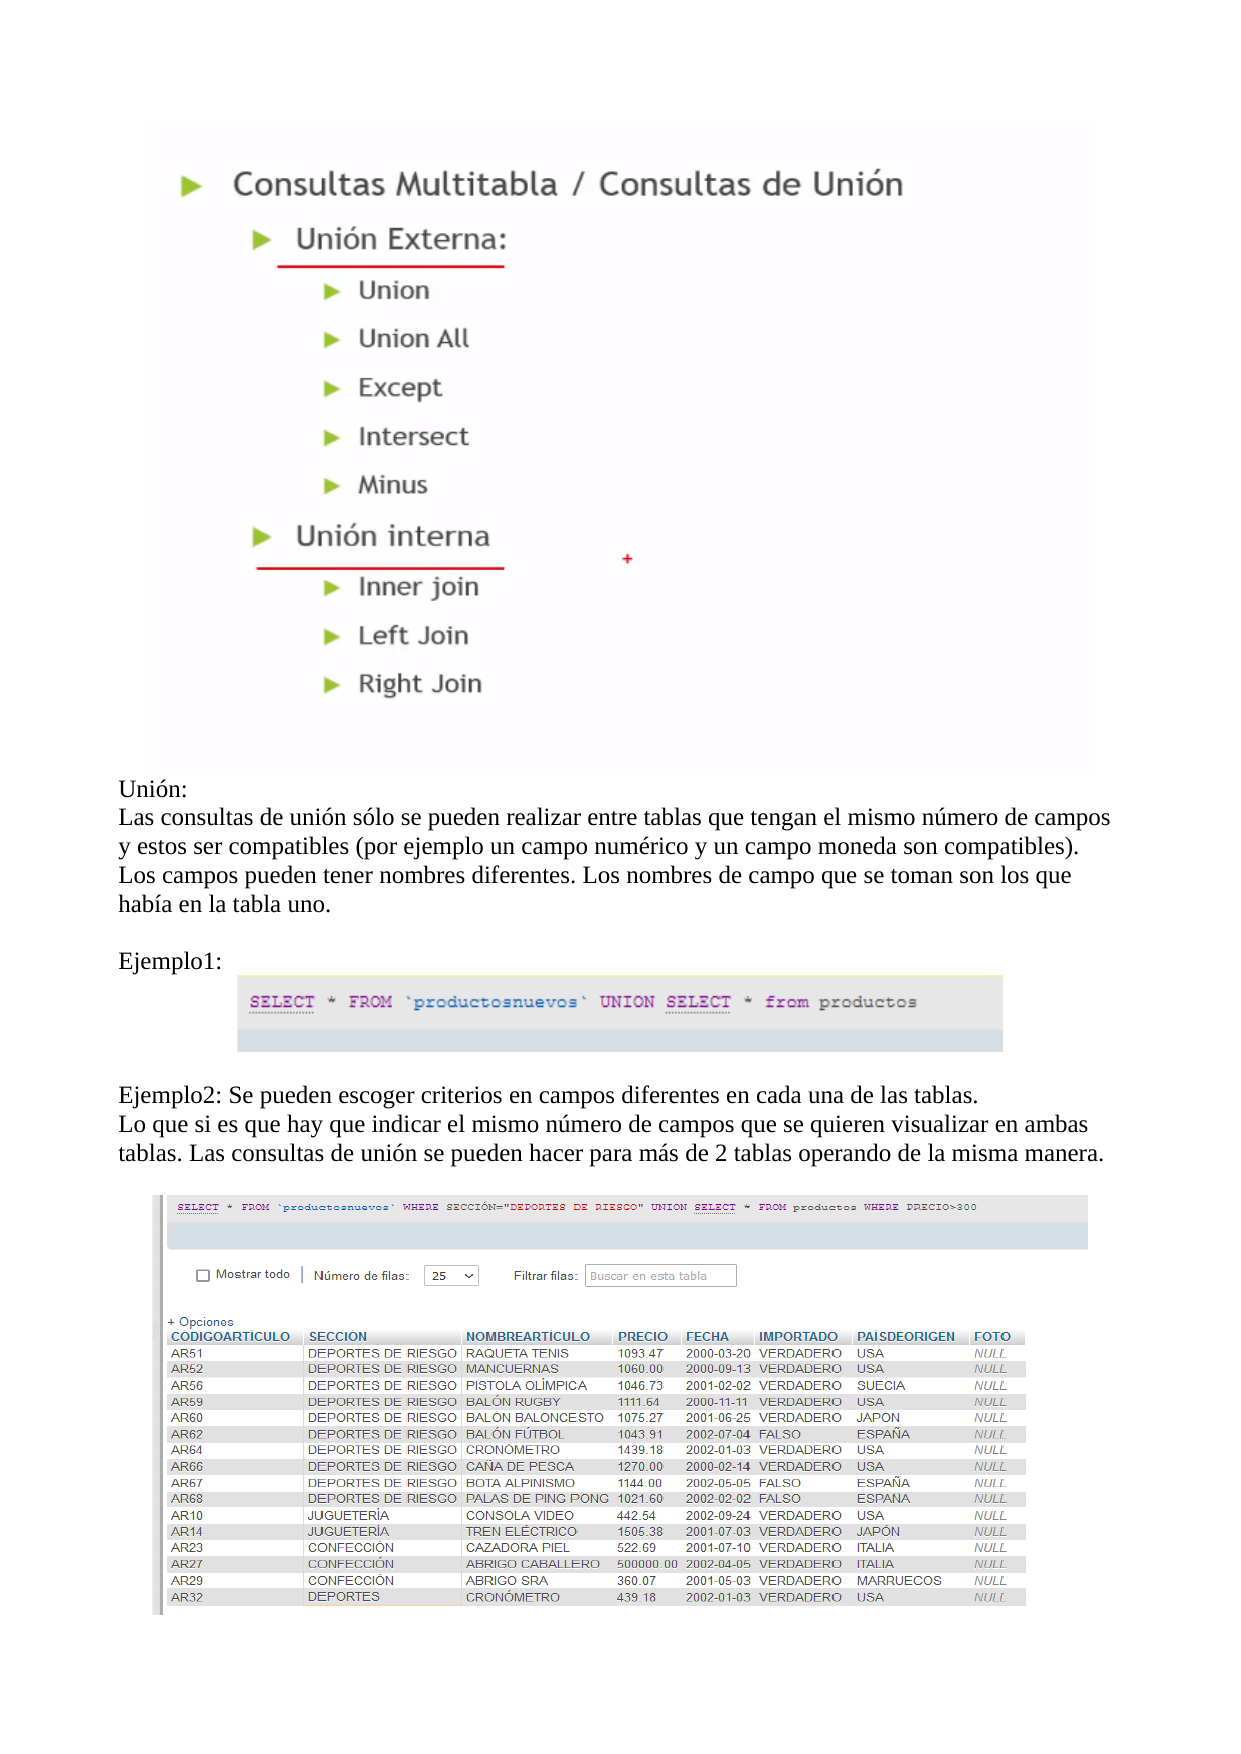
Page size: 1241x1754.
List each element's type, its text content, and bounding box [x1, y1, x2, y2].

text Ejemplo1: [118, 946, 1122, 975]
text Ejemplo2: Se pueden escoger criterios en campos diferentes en cada una de las tablas. [118, 1080, 1122, 1109]
text Las consultas de unión sólo se pueden realizar entre tablas que tengan el mismo número de campos y estos ser compatibles (por ejemplo un campo numérico y un campo moneda son compatibles). Los campos pueden tener nombres diferentes. Los nombres de campo que se toman son los que había en la tabla uno. [118, 802, 1122, 917]
picture [237, 975, 1003, 1052]
picture [147, 118, 1094, 774]
text Lo que si es que hay que indicar el mismo número de campos que se quieren visualizar en ambas tablas. Las consultas de unión se pueden hacer para más de 2 tablas operando de la misma manera. [118, 1109, 1122, 1167]
text Unión: [118, 118, 1122, 802]
picture [152, 1195, 1088, 1615]
